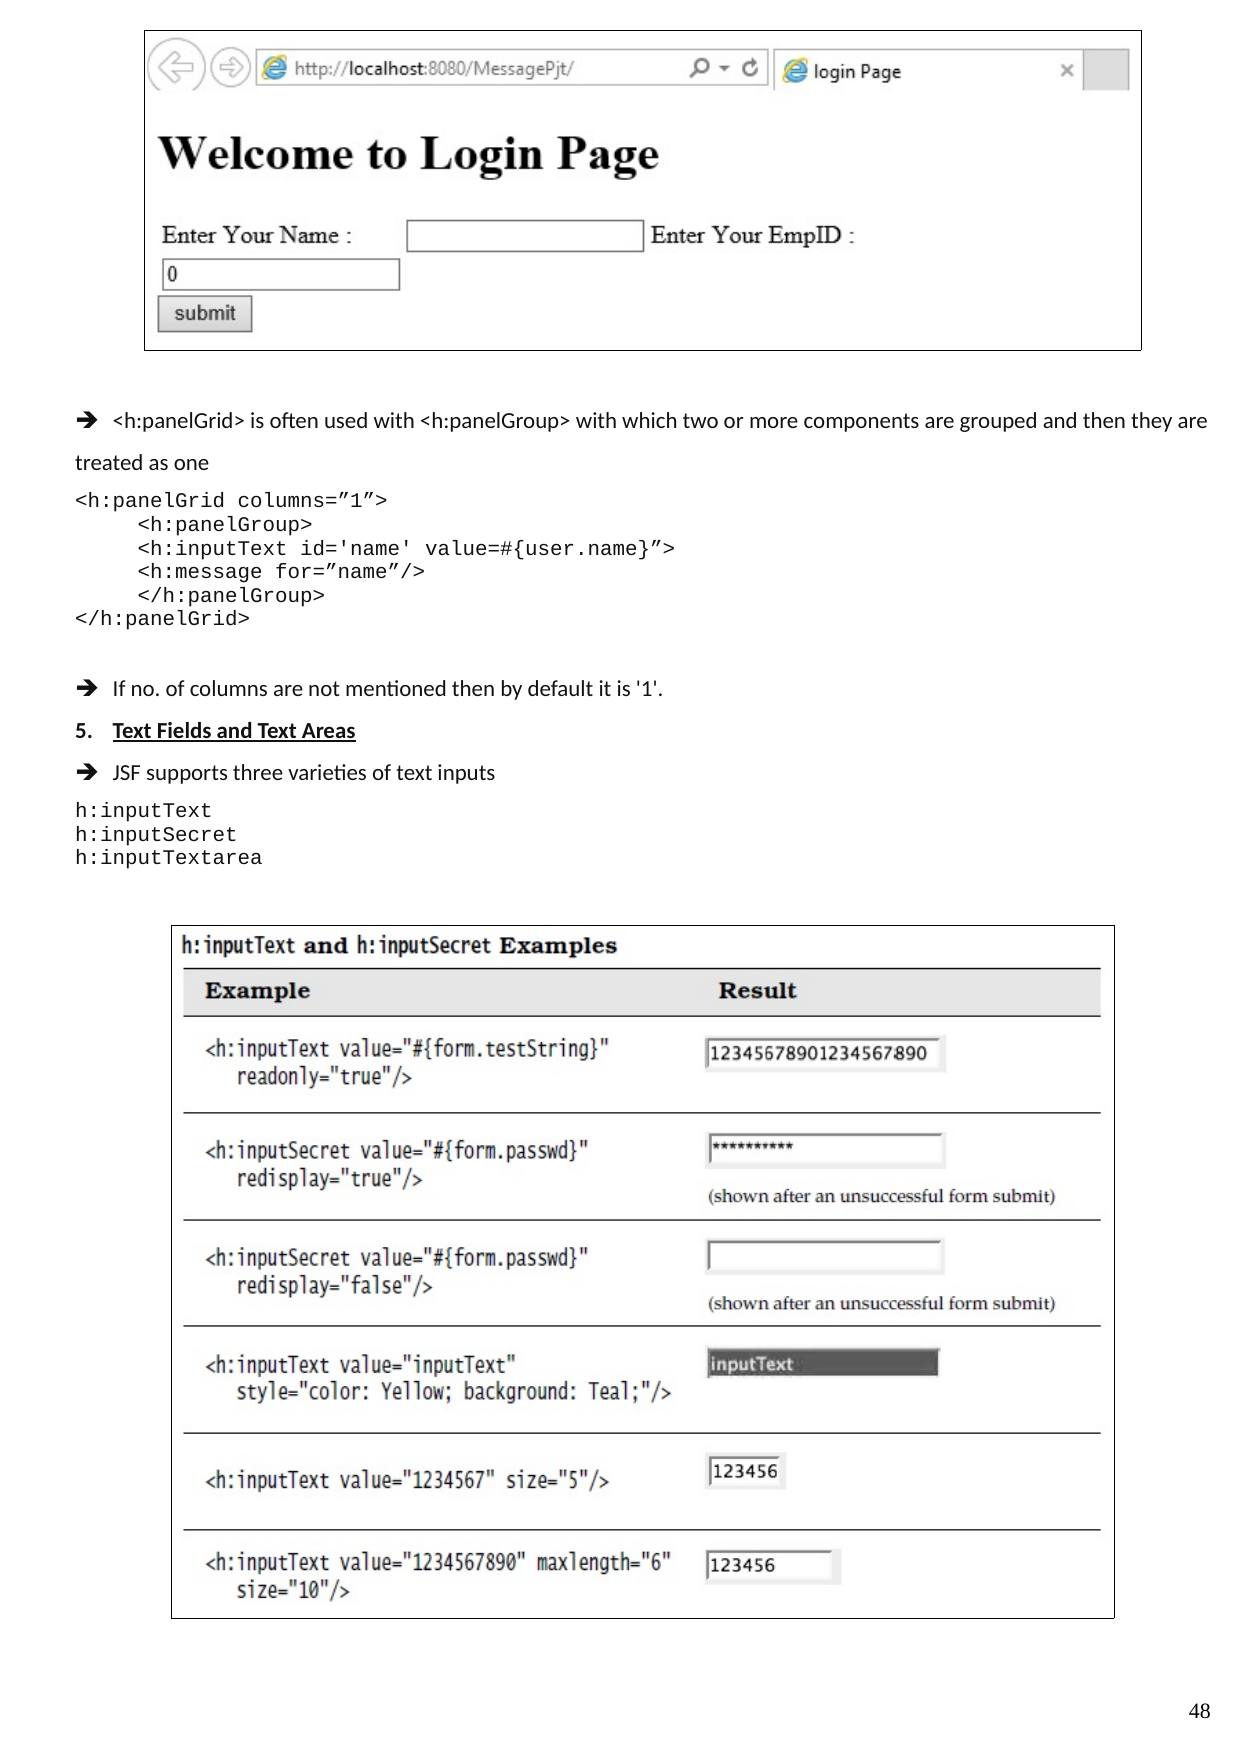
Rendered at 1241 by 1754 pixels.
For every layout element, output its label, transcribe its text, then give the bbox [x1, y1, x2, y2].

list <h:panelGrid columns=”1”> [75, 490, 1211, 514]
list </h:panelGroup> [75, 585, 1211, 608]
text h:inputTextarea [75, 847, 1211, 871]
text 5. Text Fields and Text Areas [75, 716, 1211, 744]
picture [147, 33, 1139, 348]
list <h:inputText id='name' value=#{user.name}”> [75, 537, 1211, 561]
list <h:panelGrid> is often used with <h:panelGroup> with which two or more components are grouped and then they are treated as one [75, 406, 1211, 476]
list </h:panelGrid> [75, 608, 1211, 632]
text h:inputText [75, 800, 1211, 824]
list <h:panelGroup> [75, 514, 1211, 537]
list If no. of columns are not mentioned then by default it is '1'. [75, 674, 1211, 702]
list JSF supports three varieties of text inputs [75, 758, 1211, 786]
list <h:message for=”name”/> [75, 561, 1211, 585]
text h:inputSecret [75, 824, 1211, 847]
